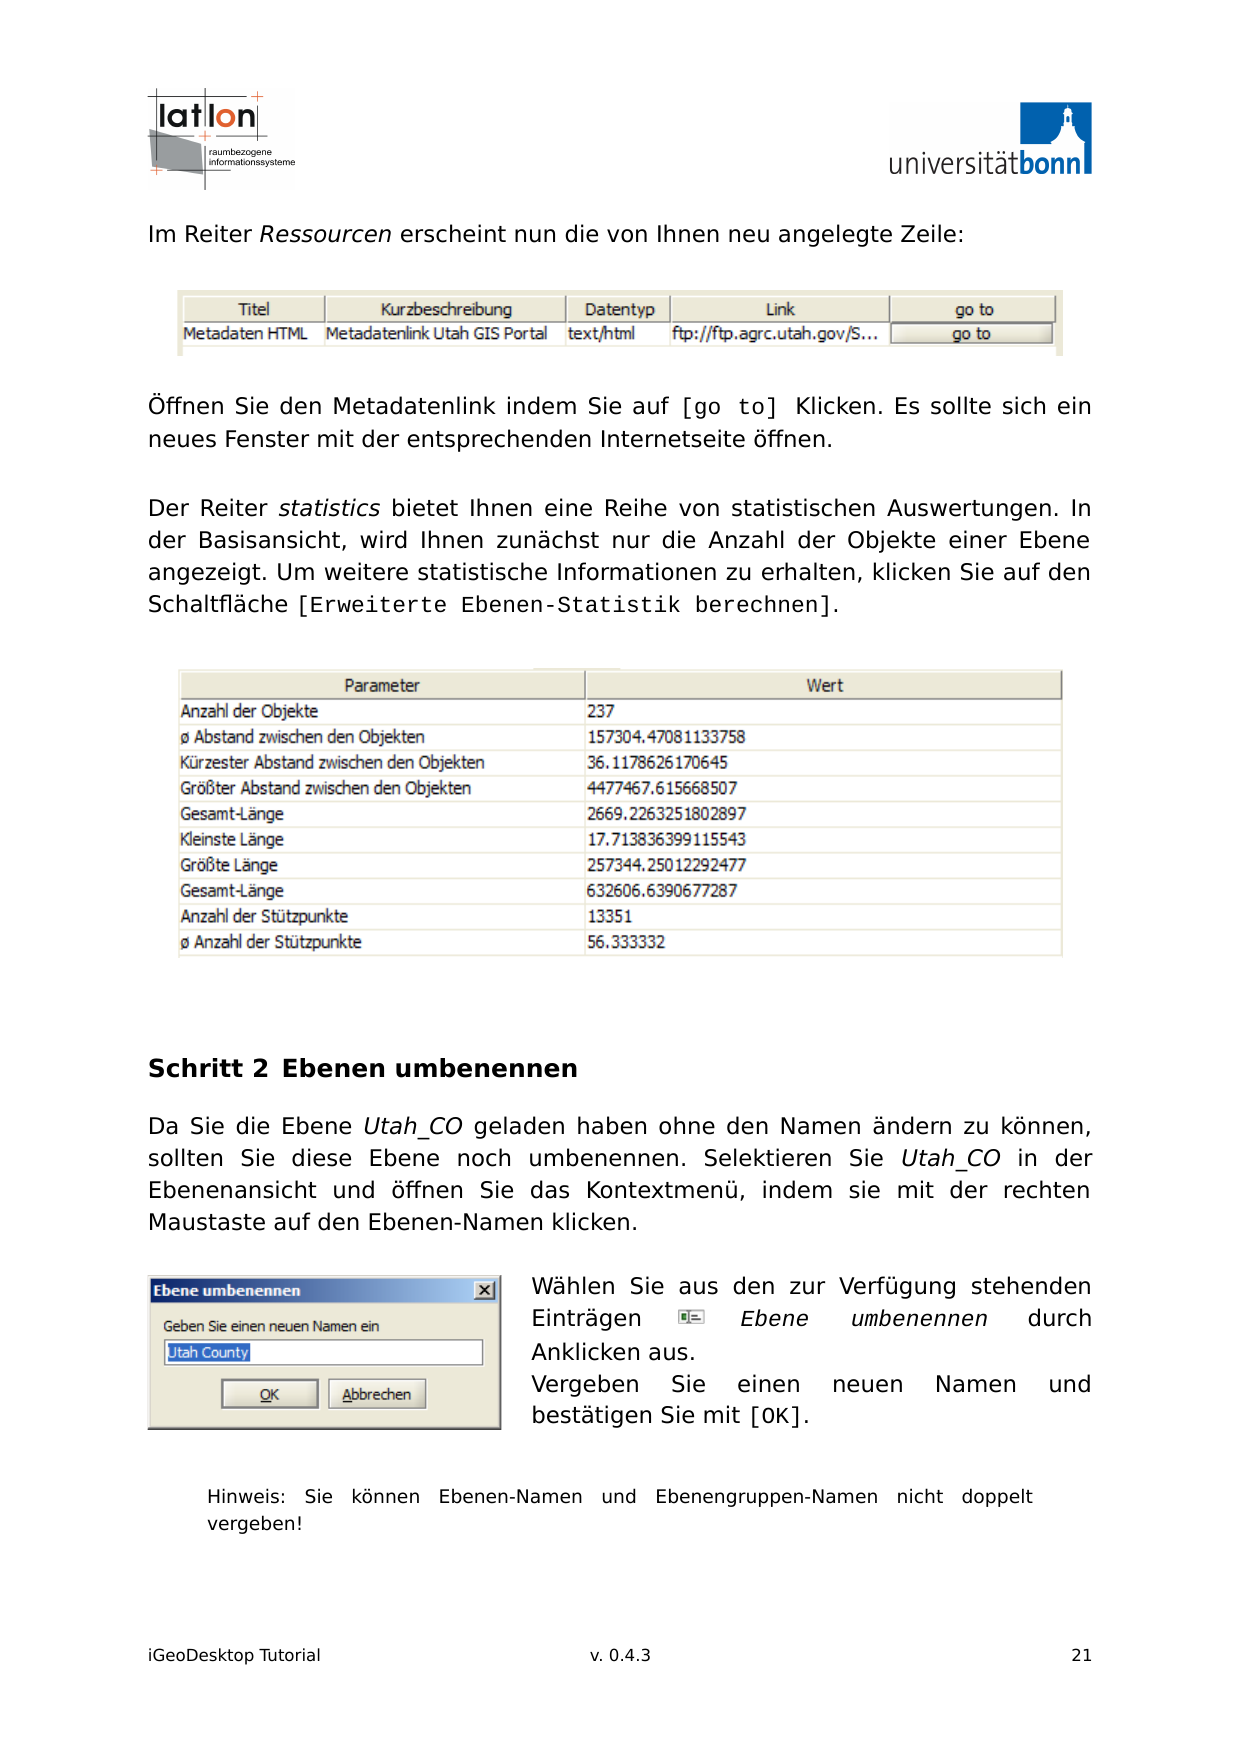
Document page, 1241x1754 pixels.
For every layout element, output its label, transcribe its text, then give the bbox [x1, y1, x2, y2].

picture [177, 668, 1063, 958]
text Da Sie die Ebene Utah_CO geladen haben ohne den Namen ändern zu können, sollten Sie diese Ebene noch umbenennen. Selektieren Sie Utah_CO in der Ebenenansicht und öffnen Sie das Kontextmenü, indem sie mit der rechten Maustaste auf den Ebenen-Namen klicken. Wählen Sie aus den zur Verfügung stehenden Einträgen Ebene umbenennen durch Anklicken aus. Vergeben Sie einen neuen Namen und bestätigen Sie mit [OK]. [148, 1113, 1092, 1463]
picture [677, 1307, 706, 1327]
text Öffnen Sie den Metadatenlink indem Sie auf [go to] Klicken. Es sollte sich ein neues Fenster mit der entsprechenden Internetseite öffnen. [148, 322, 1092, 453]
text Im Reiter Ressourcen erscheint nun die von Ihnen neu angelegte Zeile: [148, 221, 1092, 280]
picture [177, 290, 1063, 356]
text Der Reiter statistics bietet Ihnen eine Reihe von statistischen Auswertungen. In der Basisansicht, wird Ihnen zunächst nur die Anzahl der Objekte einer Ebene angezeigt. Um weitere statistische Informationen zu erhalten, klicken Sie auf den Schaltfläche [Erweiterte Ebenen-Statistik berechnen]. [148, 495, 1092, 619]
text Hinweis: Sie können Ebenen-Namen und Ebenengruppen-Namen nicht doppelt vergeben! [207, 1486, 1033, 1534]
picture [147, 1275, 502, 1430]
subtitle Ebenen umbenennen [148, 1054, 1092, 1083]
picture [889, 102, 1093, 174]
picture [147, 88, 295, 190]
